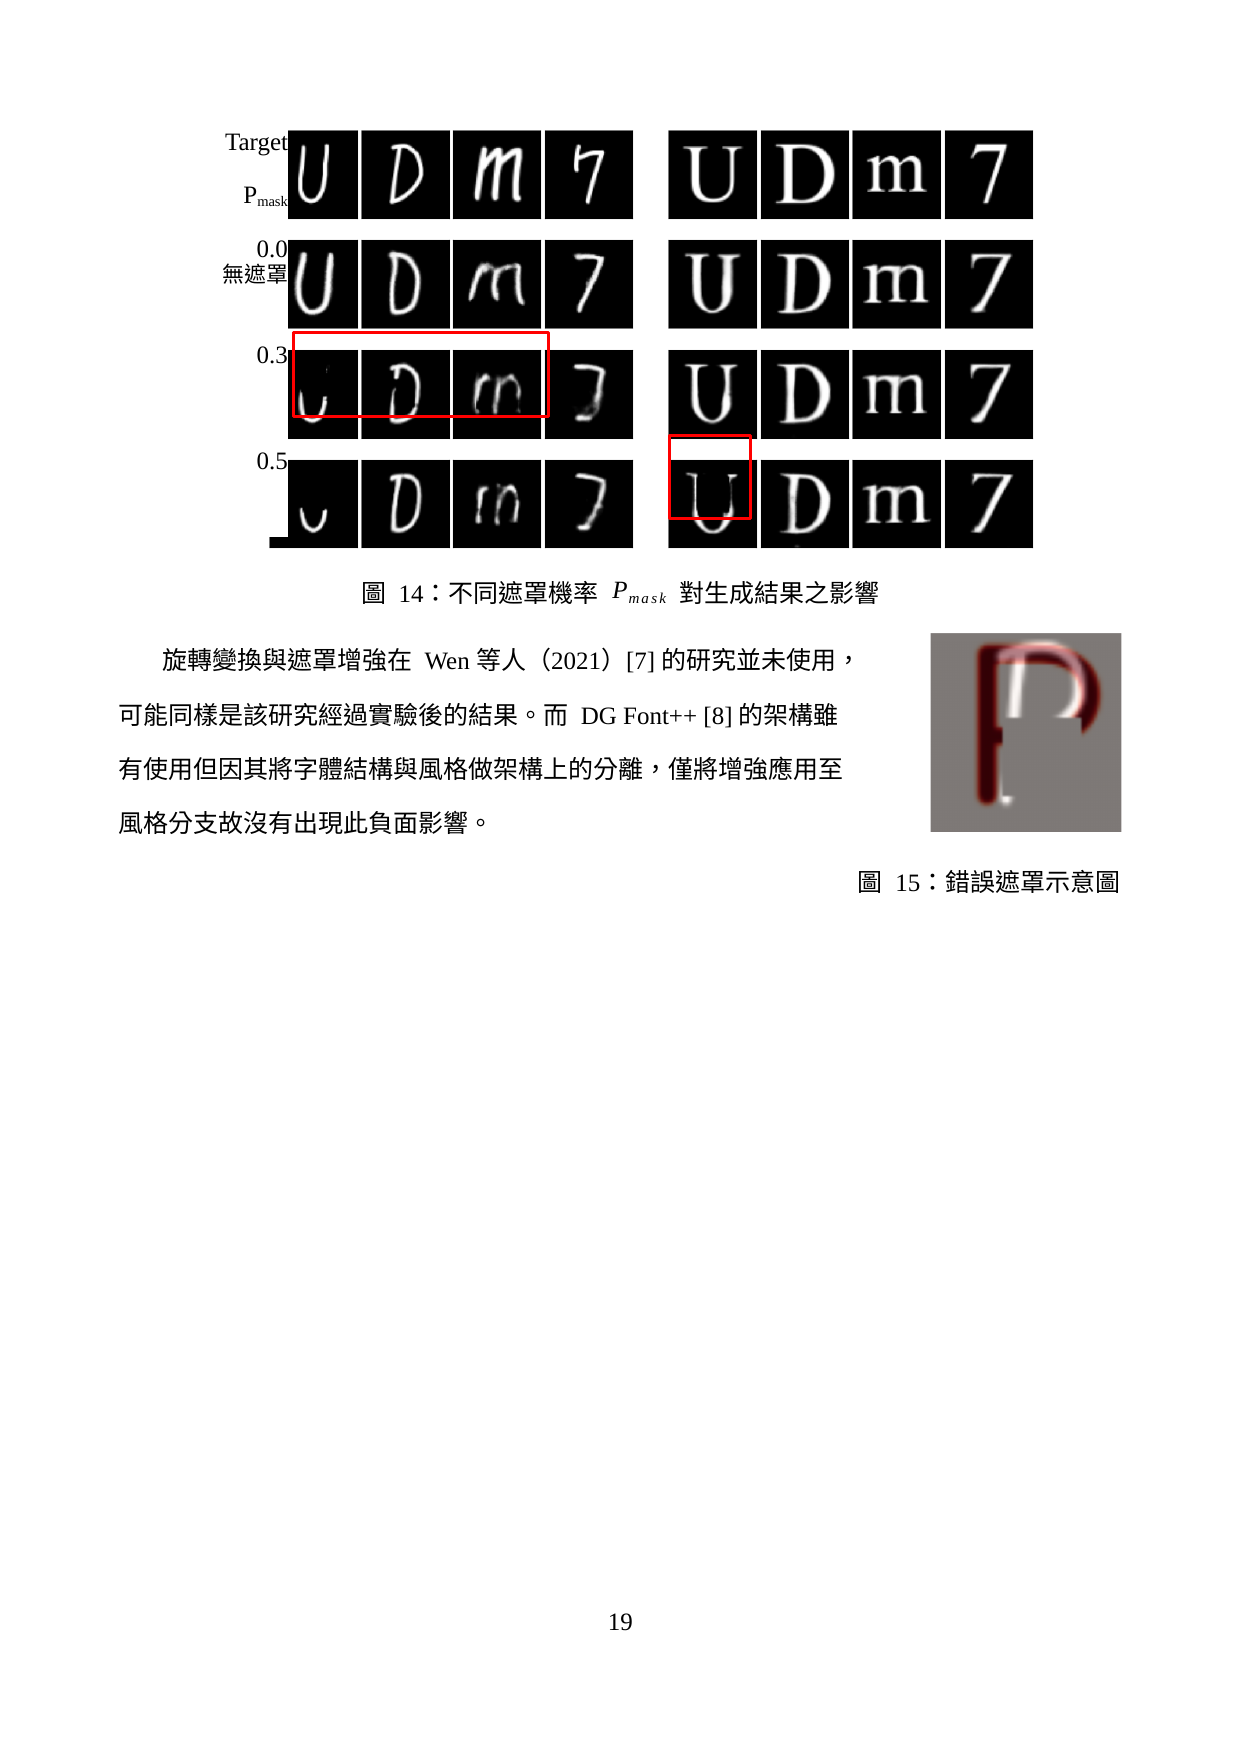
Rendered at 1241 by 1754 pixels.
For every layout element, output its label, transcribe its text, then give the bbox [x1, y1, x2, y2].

text 圖 15：錯誤遮罩示意圖 [856, 654, 1122, 899]
text 旋轉變換與遮罩增強在 Wen 等人（2021）[7] 的研究並未使用，可能同樣是該研究經過實驗後的結果。而 DG Font++ [8] 的架構雖有使用但因其將字體結構與風格做架構上的分離，僅將增強應用至風格分支故沒有出現此負面影響。 [118, 641, 930, 840]
table_header [118, 118, 649, 560]
picture [198, 123, 639, 555]
picture [930, 633, 1122, 832]
table_header [649, 118, 1122, 560]
text [856, 899, 1122, 944]
text 圖 14：不同遮罩機率 對生成結果之影響 [118, 573, 1122, 609]
picture [658, 123, 1039, 555]
